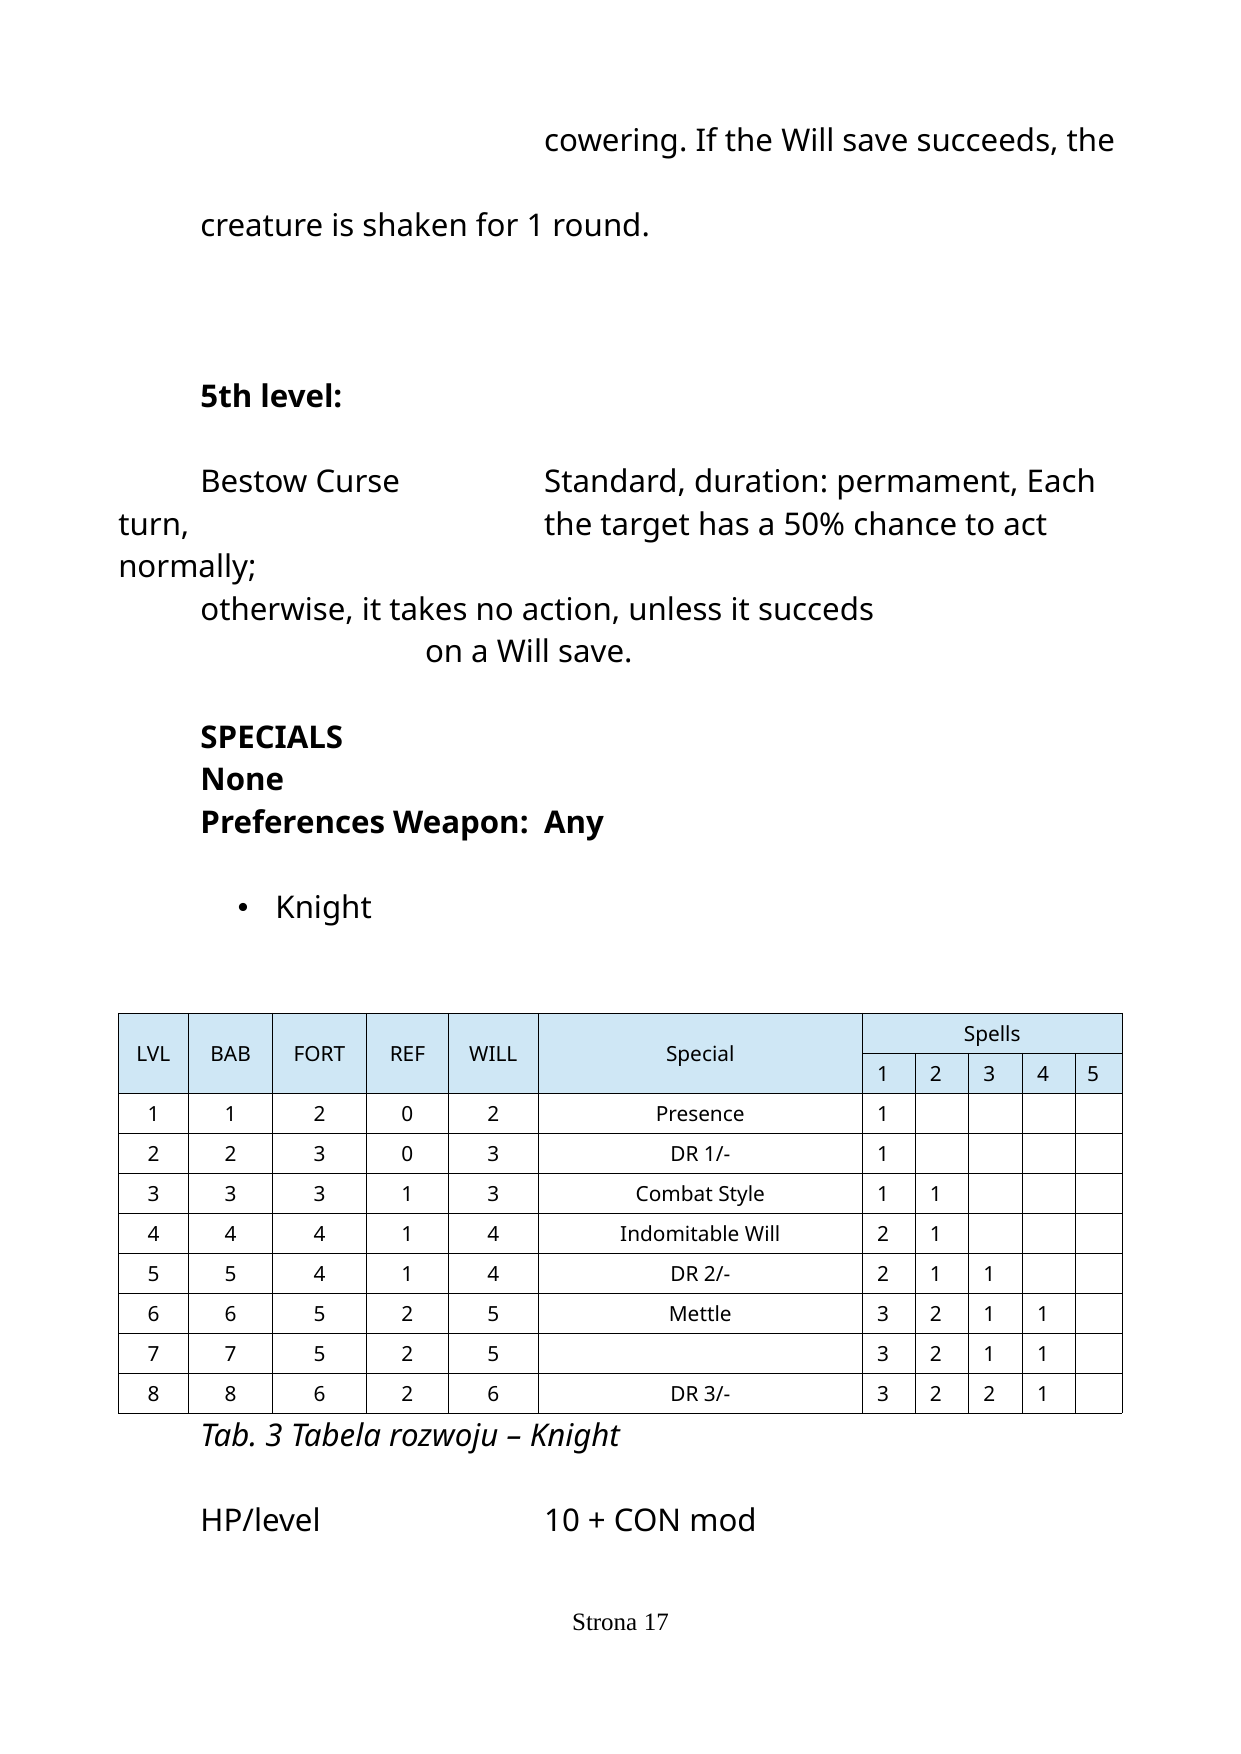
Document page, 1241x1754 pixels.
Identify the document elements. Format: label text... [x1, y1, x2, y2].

table_cell [969, 1214, 1022, 1253]
table_cell 2 [119, 1134, 188, 1173]
table_cell DR 3/- [539, 1374, 862, 1413]
table_cell 4 [1023, 1054, 1075, 1093]
table_cell 3 [449, 1134, 538, 1173]
table_cell 7 [119, 1334, 188, 1373]
table_cell 2 [863, 1254, 915, 1293]
table_cell 2 [367, 1334, 448, 1373]
table_cell 1 [1023, 1294, 1075, 1333]
table_cell 4 [449, 1214, 538, 1253]
table_cell [1076, 1094, 1122, 1133]
table_cell 2 [916, 1294, 968, 1333]
table_header LVL [119, 1014, 188, 1093]
table_cell 2 [367, 1374, 448, 1413]
table_header BAB [189, 1014, 272, 1093]
table_cell 5 [189, 1254, 272, 1293]
text Preferences Weapon: Any [118, 800, 1122, 842]
table_cell 6 [273, 1374, 366, 1413]
table_cell 4 [449, 1254, 538, 1293]
table_cell Presence [539, 1094, 862, 1133]
table_cell 1 [1023, 1334, 1075, 1373]
table_cell 3 [449, 1174, 538, 1213]
table_cell 1 [969, 1294, 1022, 1333]
text HP/level 10 + CON mod [118, 1498, 1122, 1541]
table_cell 3 [119, 1174, 188, 1213]
table_cell 1 [969, 1254, 1022, 1293]
table_cell [1023, 1094, 1075, 1133]
table_cell [1023, 1214, 1075, 1253]
table_cell 3 [273, 1134, 366, 1173]
table_cell [1076, 1214, 1122, 1253]
table_cell [916, 1094, 968, 1133]
list Knight [238, 885, 1122, 928]
table_cell 2 [863, 1214, 915, 1253]
text 5th level: [118, 374, 1122, 416]
table_cell 3 [863, 1294, 915, 1333]
table_cell 2 [449, 1094, 538, 1133]
text cowering. If the Will save succeeds, the creature is shaken for 1 round. [118, 118, 1122, 246]
table_header REF [367, 1014, 448, 1093]
table_cell 1 [969, 1334, 1022, 1373]
table_header Spells [863, 1014, 1122, 1053]
table_cell 4 [189, 1214, 272, 1253]
table_cell 7 [189, 1334, 272, 1373]
table_cell 2 [916, 1374, 968, 1413]
table_cell 6 [189, 1294, 272, 1333]
table_cell 0 [367, 1094, 448, 1133]
text Bestow Curse Standard, duration: permament, Each turn, the target has a 50% chance to act normally; otherwise, it takes no action, unless it succeds on a Will save. [118, 459, 1122, 672]
table_cell [1023, 1174, 1075, 1213]
table_cell 3 [863, 1374, 915, 1413]
table_cell 1 [916, 1254, 968, 1293]
table_cell 1 [189, 1094, 272, 1133]
table_cell 3 [273, 1174, 366, 1213]
table_cell 5 [1076, 1054, 1122, 1093]
text Tab. 3 Tabela rozwoju – Knight [118, 1414, 1122, 1456]
table_cell 2 [916, 1054, 968, 1093]
table_cell 1 [367, 1254, 448, 1293]
table_cell [969, 1134, 1022, 1173]
table_cell 8 [189, 1374, 272, 1413]
table_cell 2 [969, 1374, 1022, 1413]
table_cell 1 [1023, 1374, 1075, 1413]
table_header Special [539, 1014, 862, 1093]
table_cell 1 [863, 1174, 915, 1213]
table_cell 1 [119, 1094, 188, 1133]
table_cell 0 [367, 1134, 448, 1173]
table_cell [1076, 1294, 1122, 1333]
table_cell Indomitable Will [539, 1214, 862, 1253]
table_header WILL [449, 1014, 538, 1093]
table_cell 5 [273, 1294, 366, 1333]
table_cell Mettle [539, 1294, 862, 1333]
table_cell DR 2/- [539, 1254, 862, 1293]
table_cell [969, 1094, 1022, 1133]
table_cell [539, 1334, 862, 1373]
table_cell 1 [367, 1174, 448, 1213]
table_cell 1 [863, 1054, 915, 1093]
table_cell [1023, 1134, 1075, 1173]
table_cell 5 [119, 1254, 188, 1293]
table_cell 4 [119, 1214, 188, 1253]
table_cell 3 [863, 1334, 915, 1373]
table_cell [1023, 1254, 1075, 1293]
table_cell [1076, 1174, 1122, 1213]
table_cell 5 [273, 1334, 366, 1373]
table_cell 4 [273, 1214, 366, 1253]
table_cell [916, 1134, 968, 1173]
table_cell 3 [189, 1174, 272, 1213]
table_cell [1076, 1334, 1122, 1373]
table_cell 2 [916, 1334, 968, 1373]
table_cell [1076, 1134, 1122, 1173]
text SPECIALS None [118, 714, 1122, 800]
table_cell DR 1/- [539, 1134, 862, 1173]
table_cell 4 [273, 1254, 366, 1293]
table_cell Combat Style [539, 1174, 862, 1213]
table_cell 2 [189, 1134, 272, 1173]
table_cell 5 [449, 1294, 538, 1333]
table_cell 2 [273, 1094, 366, 1133]
table_header FORT [273, 1014, 366, 1093]
table_cell 3 [969, 1054, 1022, 1093]
table_cell 5 [449, 1334, 538, 1373]
table_cell [969, 1174, 1022, 1213]
table_cell 6 [449, 1374, 538, 1413]
table_cell 2 [367, 1294, 448, 1333]
table_cell [1076, 1254, 1122, 1293]
table_cell 1 [916, 1174, 968, 1213]
table_cell 8 [119, 1374, 188, 1413]
table_cell 1 [916, 1214, 968, 1253]
table_cell 1 [863, 1134, 915, 1173]
table_cell 6 [119, 1294, 188, 1333]
table_cell [1076, 1374, 1122, 1413]
table_cell 1 [863, 1094, 915, 1133]
table_cell 1 [367, 1214, 448, 1253]
